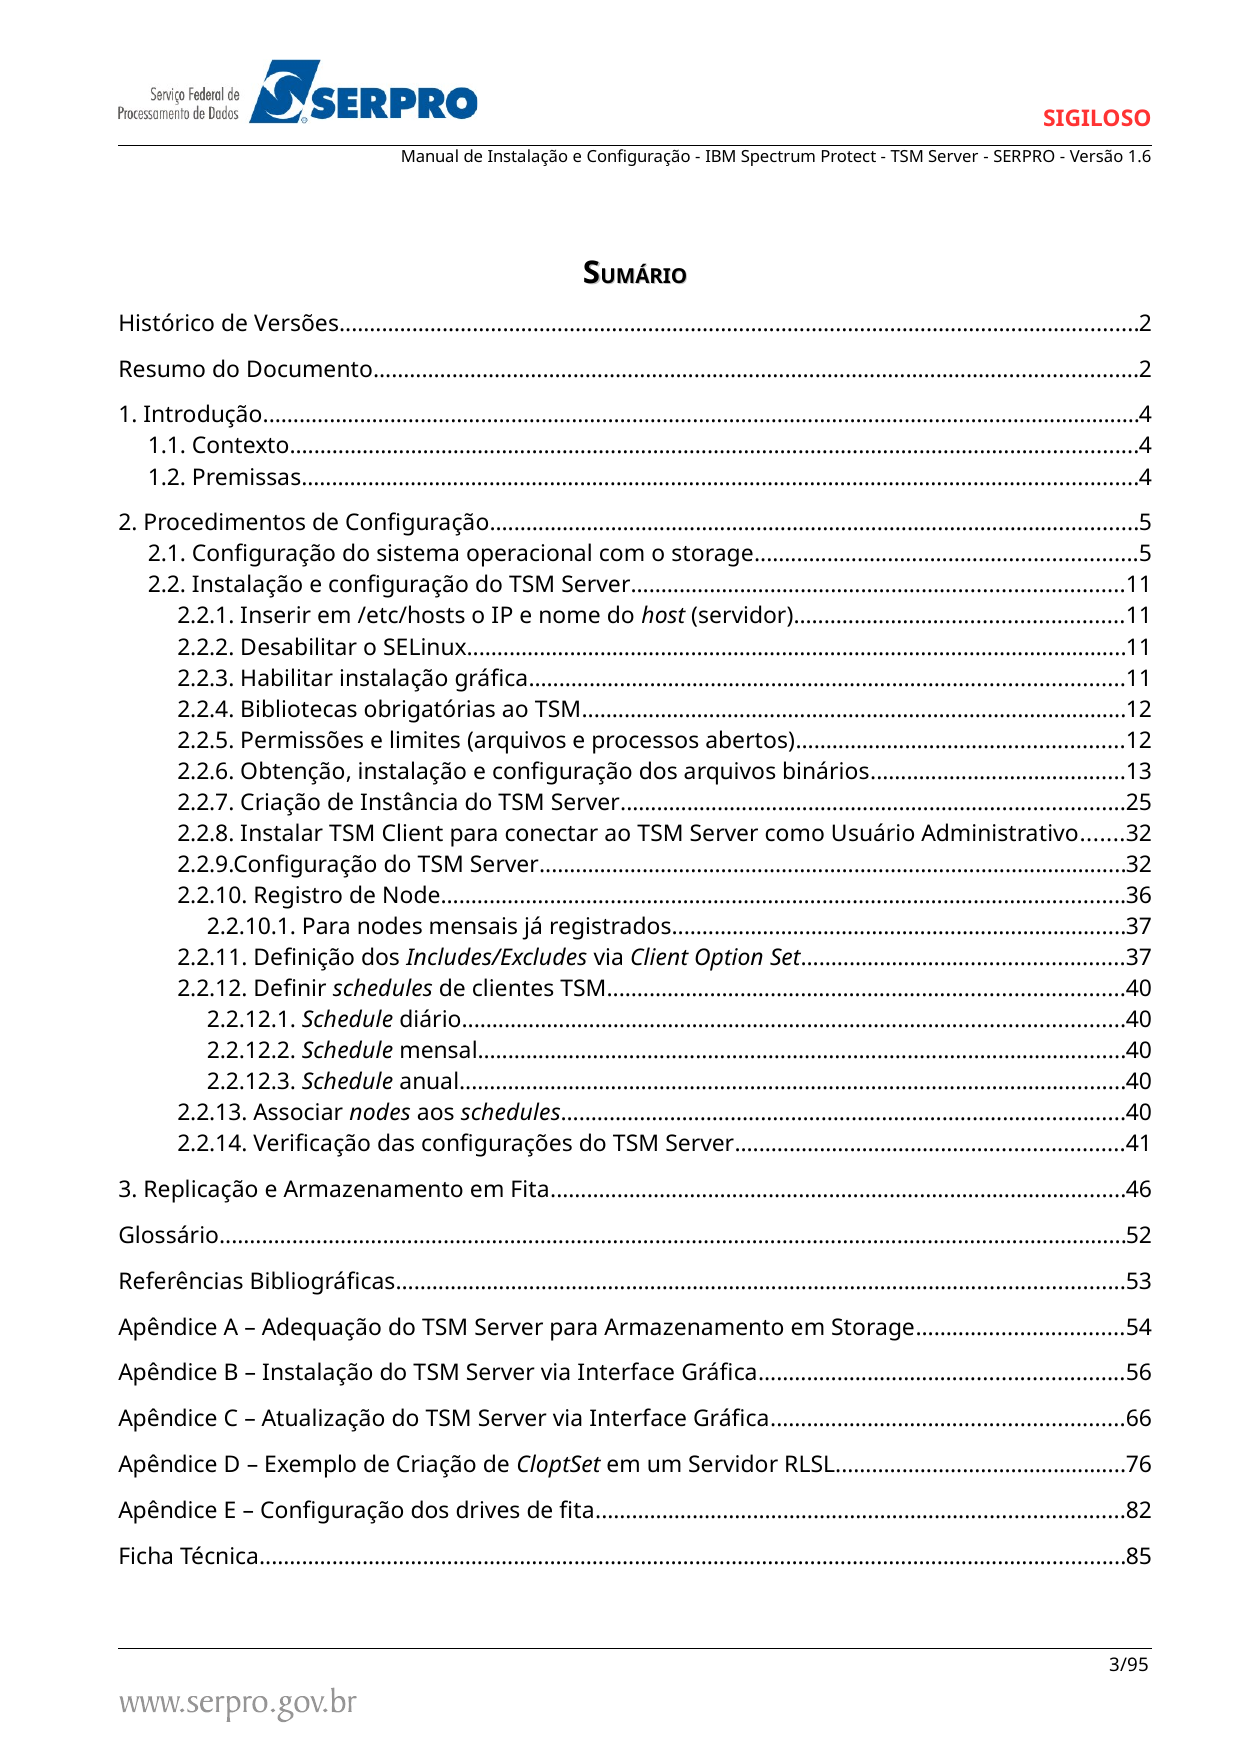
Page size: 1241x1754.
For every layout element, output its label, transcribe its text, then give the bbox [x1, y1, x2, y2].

text Histórico de Versões 2 [118, 307, 1152, 338]
text 2.2.9.Configuração do TSM Server 32 [177, 848, 1152, 879]
subtitle Sumário [118, 249, 1152, 292]
text 2.2.4. Bibliotecas obrigatórias ao TSM 12 [177, 693, 1152, 724]
text Apêndice E – Configuração dos drives de fita 82 [118, 1494, 1152, 1525]
text 2.2.14. Verificação das configurações do TSM Server 41 [177, 1127, 1152, 1158]
text 3. Replicação e Armazenamento em Fita 46 [118, 1173, 1152, 1204]
text 1. Introdução 4 [118, 398, 1152, 429]
text 2.2.8. Instalar TSM Client para conectar ao TSM Server como Usuário Administrativo 32 [177, 817, 1152, 848]
text 1.1. Contexto 4 [148, 429, 1152, 461]
text 2.2.12.2. Schedule mensal 40 [207, 1034, 1152, 1065]
text Apêndice A – Adequação do TSM Server para Armazenamento em Storage 54 [118, 1311, 1152, 1342]
picture [118, 59, 478, 124]
text 2.2.12.3. Schedule anual 40 [207, 1065, 1152, 1096]
text 2.2.11. Definição dos Includes/Excludes via Client Option Set 37 [177, 941, 1152, 972]
text Glossário 52 [118, 1219, 1152, 1250]
text Apêndice D – Exemplo de Criação de CloptSet em um Servidor RLSL 76 [118, 1448, 1152, 1479]
text 2.2. Instalação e configuração do TSM Server 11 [148, 568, 1152, 599]
text 2.2.7. Criação de Instância do TSM Server 25 [177, 786, 1152, 817]
text Referências Bibliográficas 53 [118, 1265, 1152, 1296]
text 2.2.5. Permissões e limites (arquivos e processos abertos) 12 [177, 724, 1152, 755]
text 2. Procedimentos de Configuração 5 [118, 506, 1152, 537]
text 1.2. Premissas 4 [148, 461, 1152, 492]
text 2.2.6. Obtenção, instalação e configuração dos arquivos binários 13 [177, 755, 1152, 786]
text 2.2.1. Inserir em /etc/hosts o IP e nome do host (servidor) 11 [177, 599, 1152, 631]
text 2.2.12.1. Schedule diário 40 [207, 1003, 1152, 1034]
text 2.2.3. Habilitar instalação gráfica 11 [177, 662, 1152, 693]
text Apêndice C – Atualização do TSM Server via Interface Gráfica 66 [118, 1402, 1152, 1433]
text Apêndice B – Instalação do TSM Server via Interface Gráfica 56 [118, 1356, 1152, 1387]
text 2.2.10.1. Para nodes mensais já registrados 37 [207, 910, 1152, 941]
text 2.2.13. Associar nodes aos schedules 40 [177, 1096, 1152, 1127]
text 2.2.10. Registro de Node 36 [177, 879, 1152, 910]
text Ficha Técnica 85 [118, 1540, 1152, 1571]
text 2.2.2. Desabilitar o SELinux 11 [177, 631, 1152, 662]
text 2.2.12. Definir schedules de clientes TSM 40 [177, 972, 1152, 1003]
text 2.1. Configuração do sistema operacional com o storage 5 [148, 537, 1152, 568]
text Resumo do Documento 2 [118, 353, 1152, 384]
